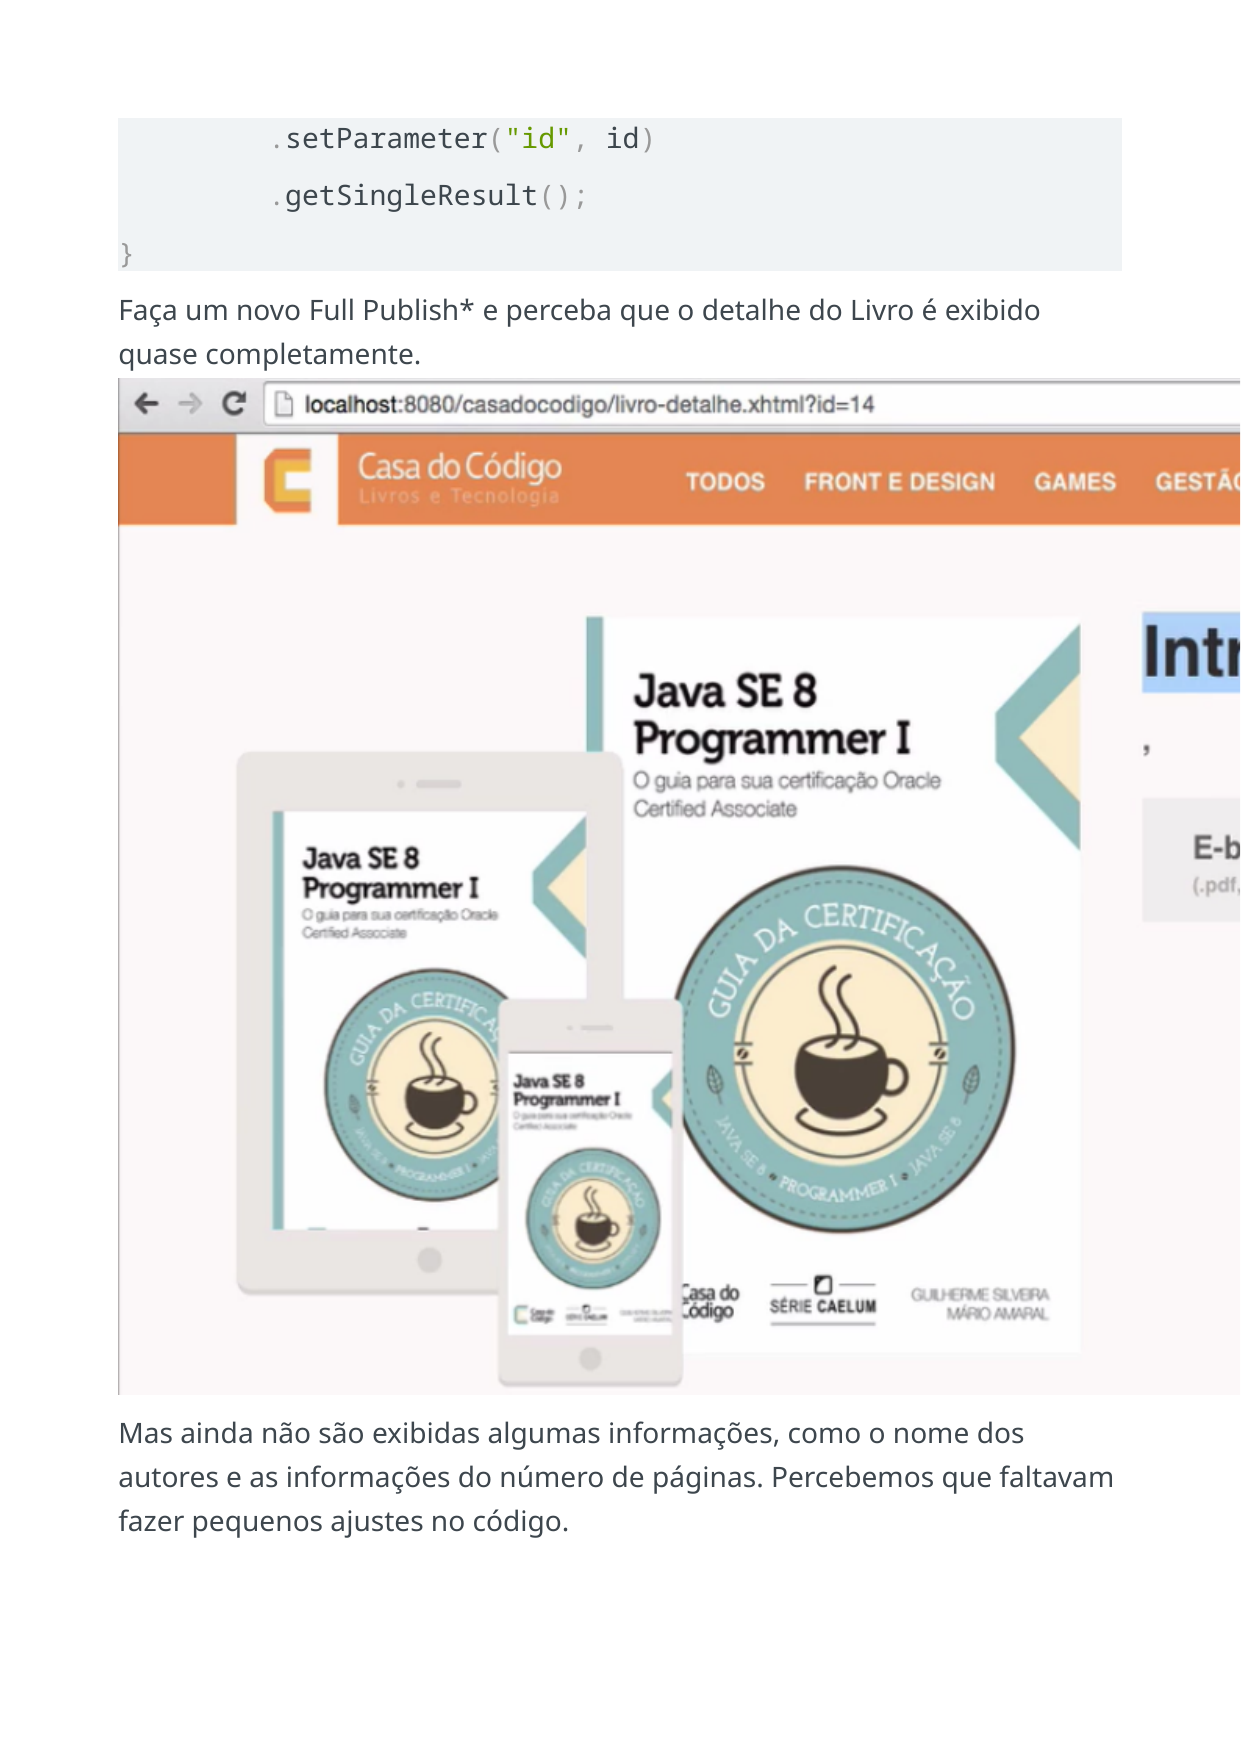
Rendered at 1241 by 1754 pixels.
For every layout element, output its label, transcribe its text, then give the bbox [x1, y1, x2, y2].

text } [118, 233, 1122, 271]
picture [118, 378, 1241, 1395]
text Mas ainda não são exibidas algumas informações, como o nome dos autores e as informações do número de páginas. Percebemos que faltavam fazer pequenos ajustes no código. [118, 1413, 1122, 1540]
text .setParameter("id", id) [118, 118, 1122, 156]
text Faça um novo Full Publish* e perceba que o detalhe do Livro é exibido quase completamente. [118, 291, 1122, 373]
text .getSingleResult(); [118, 176, 1122, 214]
